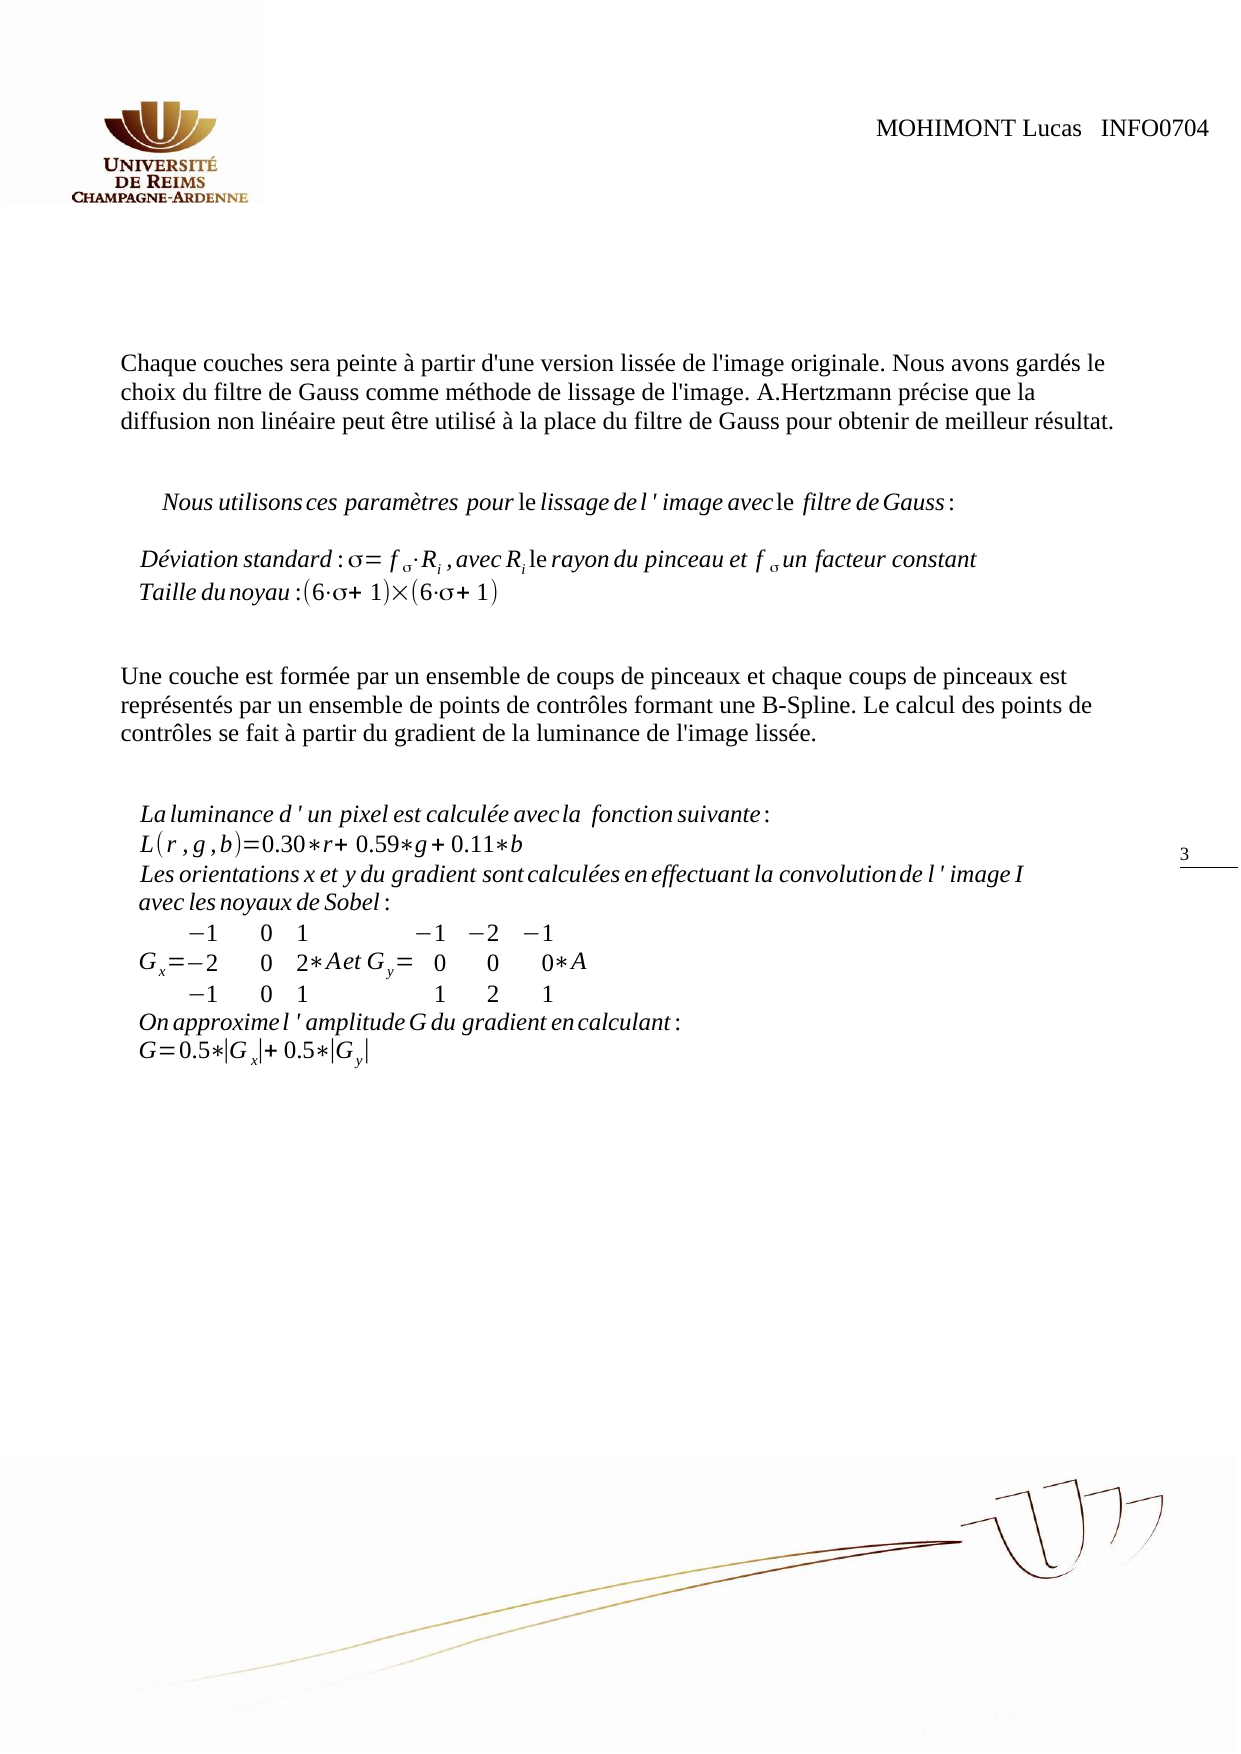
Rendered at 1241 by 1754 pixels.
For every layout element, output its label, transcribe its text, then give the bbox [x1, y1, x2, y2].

table_header Présentation du sujet Pour le projet du module de traitement d'image, j'ai choisit d'implémenter une méthode de rendu non-photoréaliste. Aaron Hertzmann propose dans son article,« Painterly Rendering with Curved Brush Strokes of Multiples Sizes » , une méthode pour créer des images ayant l'apparence de peintures à partir de photographies. Cette méthode permet de simuler les coups de pinceaux d'un peintre en fonction de différents paramètres qui seront exposés plus loin. Ces paramètres permettent de donner un style de peinture précis à une image. I - Résumé de l'article 1 – Méthode principale Cet algorithme va simuler les méthodes utiliser par les peintres pour générer une image ayant l'aspect d'une peinture. L'image sera organisé en un ensemble de couche qui seront peintes successivement. Chaque couches sera associées à une taille de pinceau constante. La couche ayant la plus grande taille de pinceau est peinte en première, puis ensuite nous affinons les détails de l'image en peignant les couches ayant des tailles de pinceau plus petites. Chaque couches sera peinte à partir d'une version lissée de l'image originale. Nous avons gardés le choix du filtre de Gauss comme méthode de lissage de l'image. A.Hertzmann précise que la diffusion non linéaire peut être utilisé à la place du filtre de Gauss pour obtenir de meilleur résultat. Une couche est formée par un ensemble de coups de pinceaux et chaque coups de pinceaux est représentés par un ensemble de points de contrôles formant une B-Spline. Le calcul des points de contrôles se fait à partir du gradient de la luminance de l'image lissée. 2 – Sélection des coups de pinceau Une couche est donc un ensemble de coups de pinceaux. Nous devons parcourir l'image pour sélectionner les coordonnées de départ de chaque coups de pinceau. Une fois les points de contrôles des coups de pinceau calculés, nous pouvons peindre chaque coups dans un ordre aléatoire. Nous avons besoin d'abord de calculer la différence entre l'image originale lissée et l'image peinte. Initialement, l'image peinte est remplis par une par une couleur constante choisie de manière à ce que l'image entière soit traité par l'algorithme. 3 – Calcul des coups de pinceau Un coup de pinceau est initialisé avec un premier point de contrôle (x,y), un rayon R constant et une couleur C constante. Cette couleur C est la couleur de l'image originale lissée aux coordonnées (x,y). Un coup de pinceau est une courbe B-Spline représentée par un ensemble de points de contrôle. Le calcul des points de contrôle s'effectue comme les calculs des termes d'une suite récurrente. On effectue ces calculs jusqu'à atteindre le nombre maximal de points de contrôle définis par l'utilisateur et également si on atteint une autre condition d'arrêt. Le calcul s'arrête prématurément si l'amplitude du gradient est nulle en un point (x,y). II – Implémentation et résultats 1 – Choix d'implémentation L'implémentation a été réalisé en C++ avec la bibliothèque OpenCV. OpenCV nous fournit les fonctions essentielles aux chargements et l'enregistrement d'image, aux calculs de gradient et au lissage d'image utilisées par les différents algorithmes présentés précédemment. Les algorithmes présentés par A.Hertzmann sont suffisamment génériques pour nous laisser choisir des structures de données adaptés. Les rayons des pinceaux simulés par l'algorithme de rendu sont calculés à partir de 3 constantes : le rayon maximum du pinceau, un facteur qui permettra de calculer les rayons suivants à partir du rayon maximum et le nombre de rayon utilisé pour peindre l'image(c'est à dire le nombre de couches peintes successivement). Concernant le calcul de la différence entre l'image de référence lissée et l'image peinte, la différence calculée pour la première couche est fixée à la constante 2*T, de manière à ce que l'erreur moyenne de chaque région M soit toujours supérieure au taux d'approximation T. Ainsi l'image résultante sera peinte sur toute sa surface. La constante T est comprise entre 0 et 255 et correspondant à l'approximation à atteindre par rapport à l'image originale. Plus T est élevé, plus l'approximation sera grossière, et plus T est faible, plus l'image résultante sera fidèle à l'image d'origine. Nous avons choisit de peindre chaque coups de pinceau juste après l'avoir calculé, ce qui évite des stockages inutiles. Nous utilisons un Z-Buffer pour peindre les coups de pinceau de manière aléatoire mais aussi pour réduire le nombre de coups de pinceau à calculer. Le Z-Buffer est une image en niveau de gris initialisée à 0 sur tous ses pixels. Nous attribuons à chaque coups de pinceau une valeur z aléatoire comprise entre 1 et 255. Si cette valeur z est supérieure à la valeur présente dans le Z-Buffer nous pouvons peindre le coups de pinceau, sinon ce coups de pinceau n'a pas besoin d'être calculé puisqu'il ne sera pas peint. Lorsque nous peignons l'image, nous peignons aussi dans le Z-Buffer mais avec un rayon R plus petit pour éviter que certains coups de pinceaux ne soient trop espacé les uns des autres dans certaines zone de l'image. Par rapport à la version proposée par A.Hertzmann, il manque la gestion de la transparence entre les couches qui se superposent et aussi il manque une part d'aléatoire propre à certains style de peinture. Nous avons limité cette part d'aléatoire au minimum, en modifiant la couleur des coups de pinceau à partir du z aléatoire généré pour le Z-Buffer. Cette variation de la couleur donne à l'image un aspect moins parfait. 2 – Résultats 1 – Paramètres Les résultats dépendent des paramètres suivants : T, le seuil d'approximation de l'image, exprimé en valeur de niveaux de gris. Plus T est élevé, plus l'image peinte est grossière par rapport à l'image d'origine. Min et Max, respectivement la taille minimale et la taille maximale d'un coup de pinceau Rmax, ratio, et n : respectivement la taille maximale du pinceau(en pixels), le ratio utilisé pour calculer la taille du pinceau des couches suivantes, n le nombre de couches à peindre fc, le filtre de courbure, permet d'atténuer ou d'exagérer la courbure des coups de pinceau fo, constante utilisée pour augmenter ou diminuer la taille du noyau utilisé pour le lissage de l'image fg, constante utilisée pour augmenter ou diminuer l'espacement entre les coups de pinceau Par défaut on utilisera les valeurs suivantes : T = 100 Min = 4, Max = 16 Rmax = 8, ratio = 0.5, n = 3 fc = 1.0 fo = 1.0 fg = 1.0 2 – Approximation de l'image originale Nous ferons varier l'approximation de l'image de manière à avoir 3 résultats assez différents : L'approximation de l'image ne dépends pas que de dépends, elle dépend également de la taille maximale des coups de pinceaux et de la taille des pinceaux. On peut s'approcher d'un style pointilliste en gardant une approximation faible(T > 100) et en limitant la taille des coups de pinceau (Max < 4) : 3 – Le cas particulier des visages La méthode proposée par A.Hertzmann donne des rendus assez proche de peinture pour des objets ou des paysages par exemples. Mais les visages humains sont souvent déformés lorsque l'on utilise cette méthode. Comme les coups de pinceau sont dessinés aléatoirement, les visages sont rarement mis en valeur. Cette méthode ne donne des résultats satisfaisant pour les portraits que si l'on choisit une approximation très fidèle de l'image originale(T < 50). Ou alors l'image originale doit avoir une résolution assez grande(supérieur à 1920X1080). On peut obtenir un meilleur résultat en augmentant la résolution de l'image originale et en augmentant la taille du noyau utilisé pour le lissage : 4 – Conclusion La méthode proposée par A.Hertzmann dans son article publié en 1998 produit des résultats assez proche des peintures faites par l'Homme. Mais cette méthode a un certains nombre de limites. La modélisation des coups de pinceau est limité car les paramètres utilisés restent statiques, ce qui peut justement donner l'impression que ces images ont effectivement été générées par une machine. Cette méthode n'est pas adapté pour « peindre » des portraits, la machine n'ayant pas la capacité de reconnaître les visages, les résultats sont souvent approximatifs(voir difforme dans certains cas). Il serait intéressant de modifier cette méthode avec des techniques de reconnaissance des visages pour obtenir un résultat plus proche de la réalité. [109, 142, 1128, 1453]
picture [1, 1, 265, 203]
picture [1, 1454, 1236, 1753]
